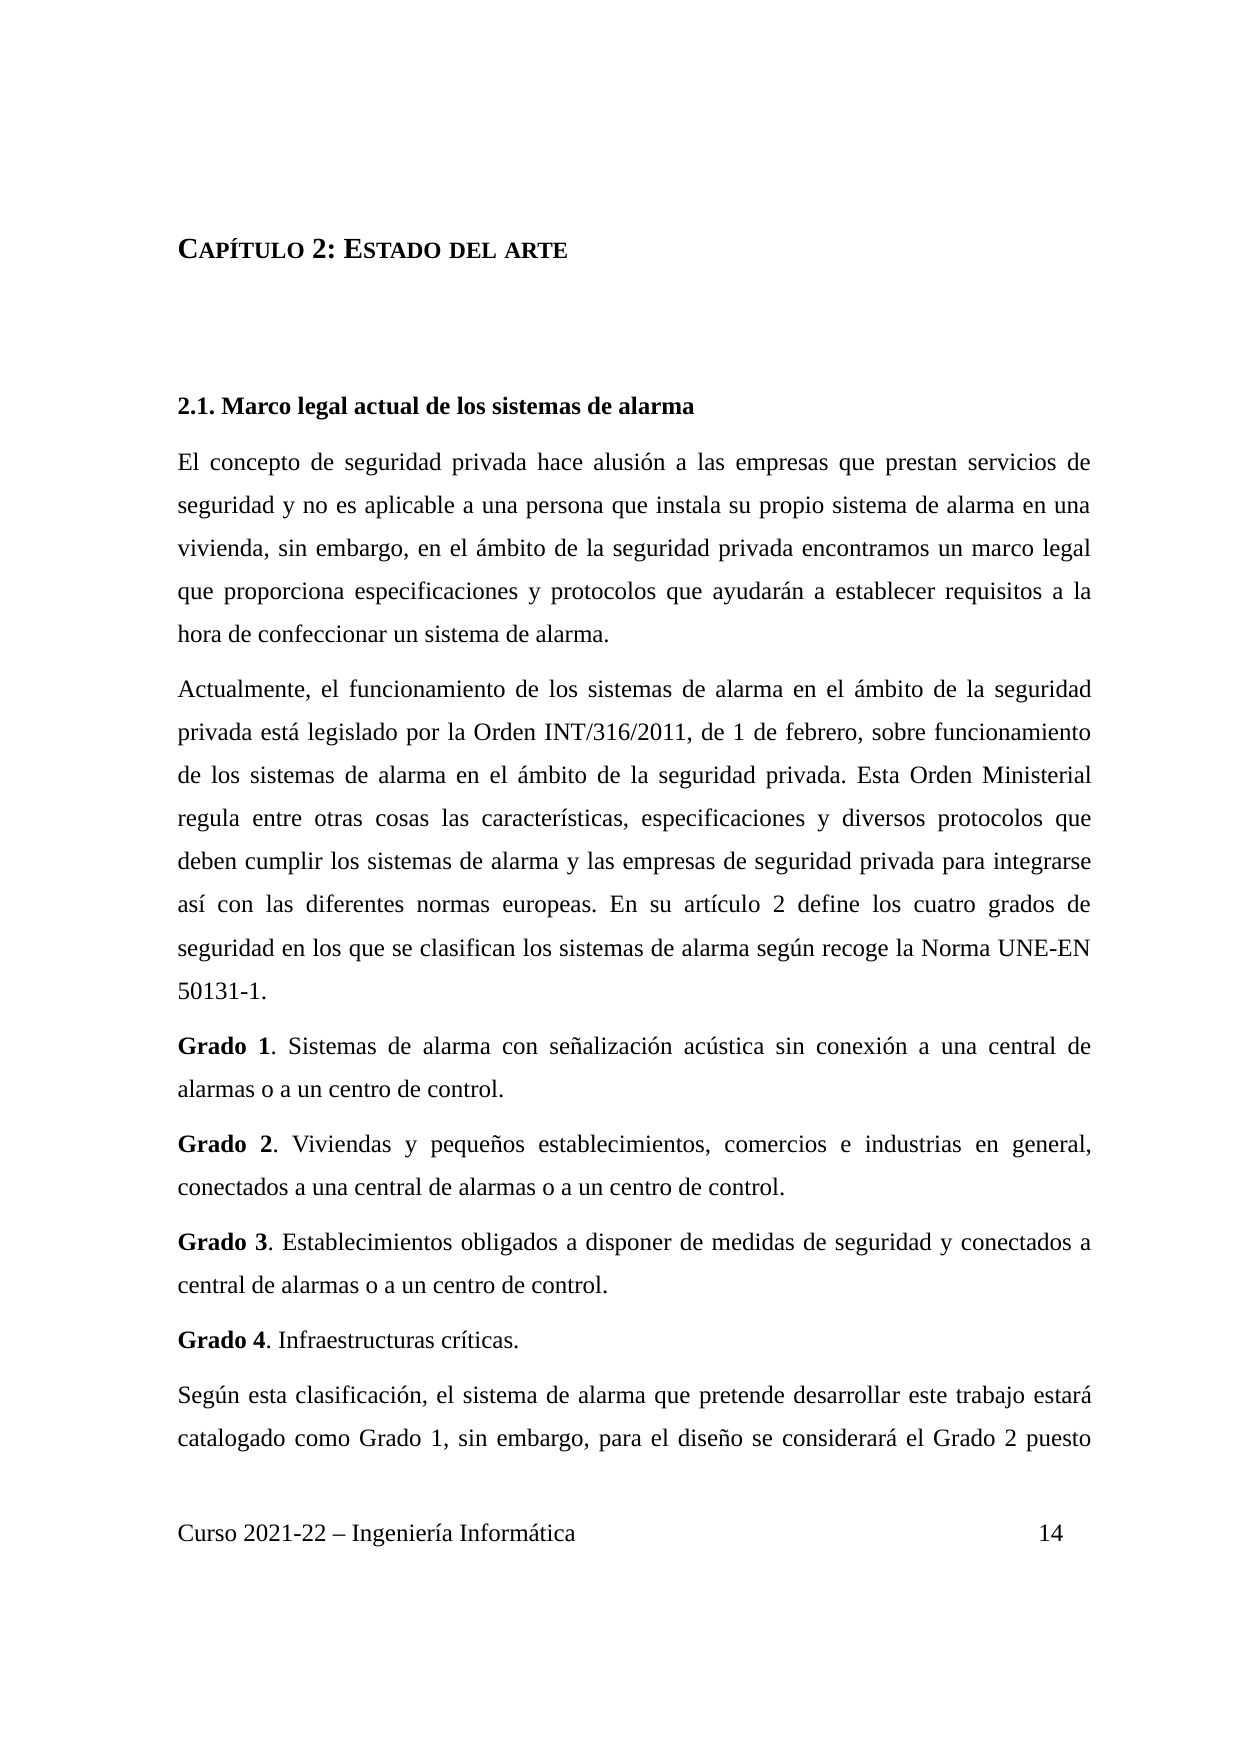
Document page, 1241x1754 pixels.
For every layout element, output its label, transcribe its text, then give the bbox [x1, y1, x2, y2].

text Grado 4. Infraestructuras críticas. [177, 1325, 1092, 1353]
subtitle 2.1. Marco legal actual de los sistemas de alarma [177, 391, 1092, 420]
subtitle Capítulo 2: Estado del arte [177, 231, 1092, 265]
text Grado 1. Sistemas de alarma con señalización acústica sin conexión a una central de alarmas o a un centro de control. [177, 1031, 1092, 1103]
text Grado 3. Establecimientos obligados a disponer de medidas de seguridad y conectados a central de alarmas o a un centro de control. [177, 1227, 1092, 1299]
text El concepto de seguridad privada hace alusión a las empresas que prestan servicios de seguridad y no es aplicable a una persona que instala su propio sistema de alarma en una vivienda, sin embargo, en el ámbito de la seguridad privada encontramos un marco legal que proporciona especificaciones y protocolos que ayudarán a establecer requisitos a la hora de confeccionar un sistema de alarma. [177, 447, 1092, 648]
text Según esta clasificación, el sistema de alarma que pretende desarrollar este trabajo estará catalogado como Grado 1, sin embargo, para el diseño se considerará el Grado 2 puesto [177, 1380, 1092, 1452]
text Grado 2. Viviendas y pequeños establecimientos, comercios e industrias en general, conectados a una central de alarmas o a un centro de control. [177, 1129, 1092, 1201]
text Actualmente, el funcionamiento de los sistemas de alarma en el ámbito de la seguridad privada está legislado por la Orden INT/316/2011, de 1 de febrero, sobre funcionamiento de los sistemas de alarma en el ámbito de la seguridad privada. Esta Orden Ministerial regula entre otras cosas las características, especificaciones y diversos protocolos que deben cumplir los sistemas de alarma y las empresas de seguridad privada para integrarse así con las diferentes normas europeas. En su artículo 2 define los cuatro grados de seguridad en los que se clasifican los sistemas de alarma según recoge la Norma UNE-EN 50131-1. [177, 674, 1092, 1004]
